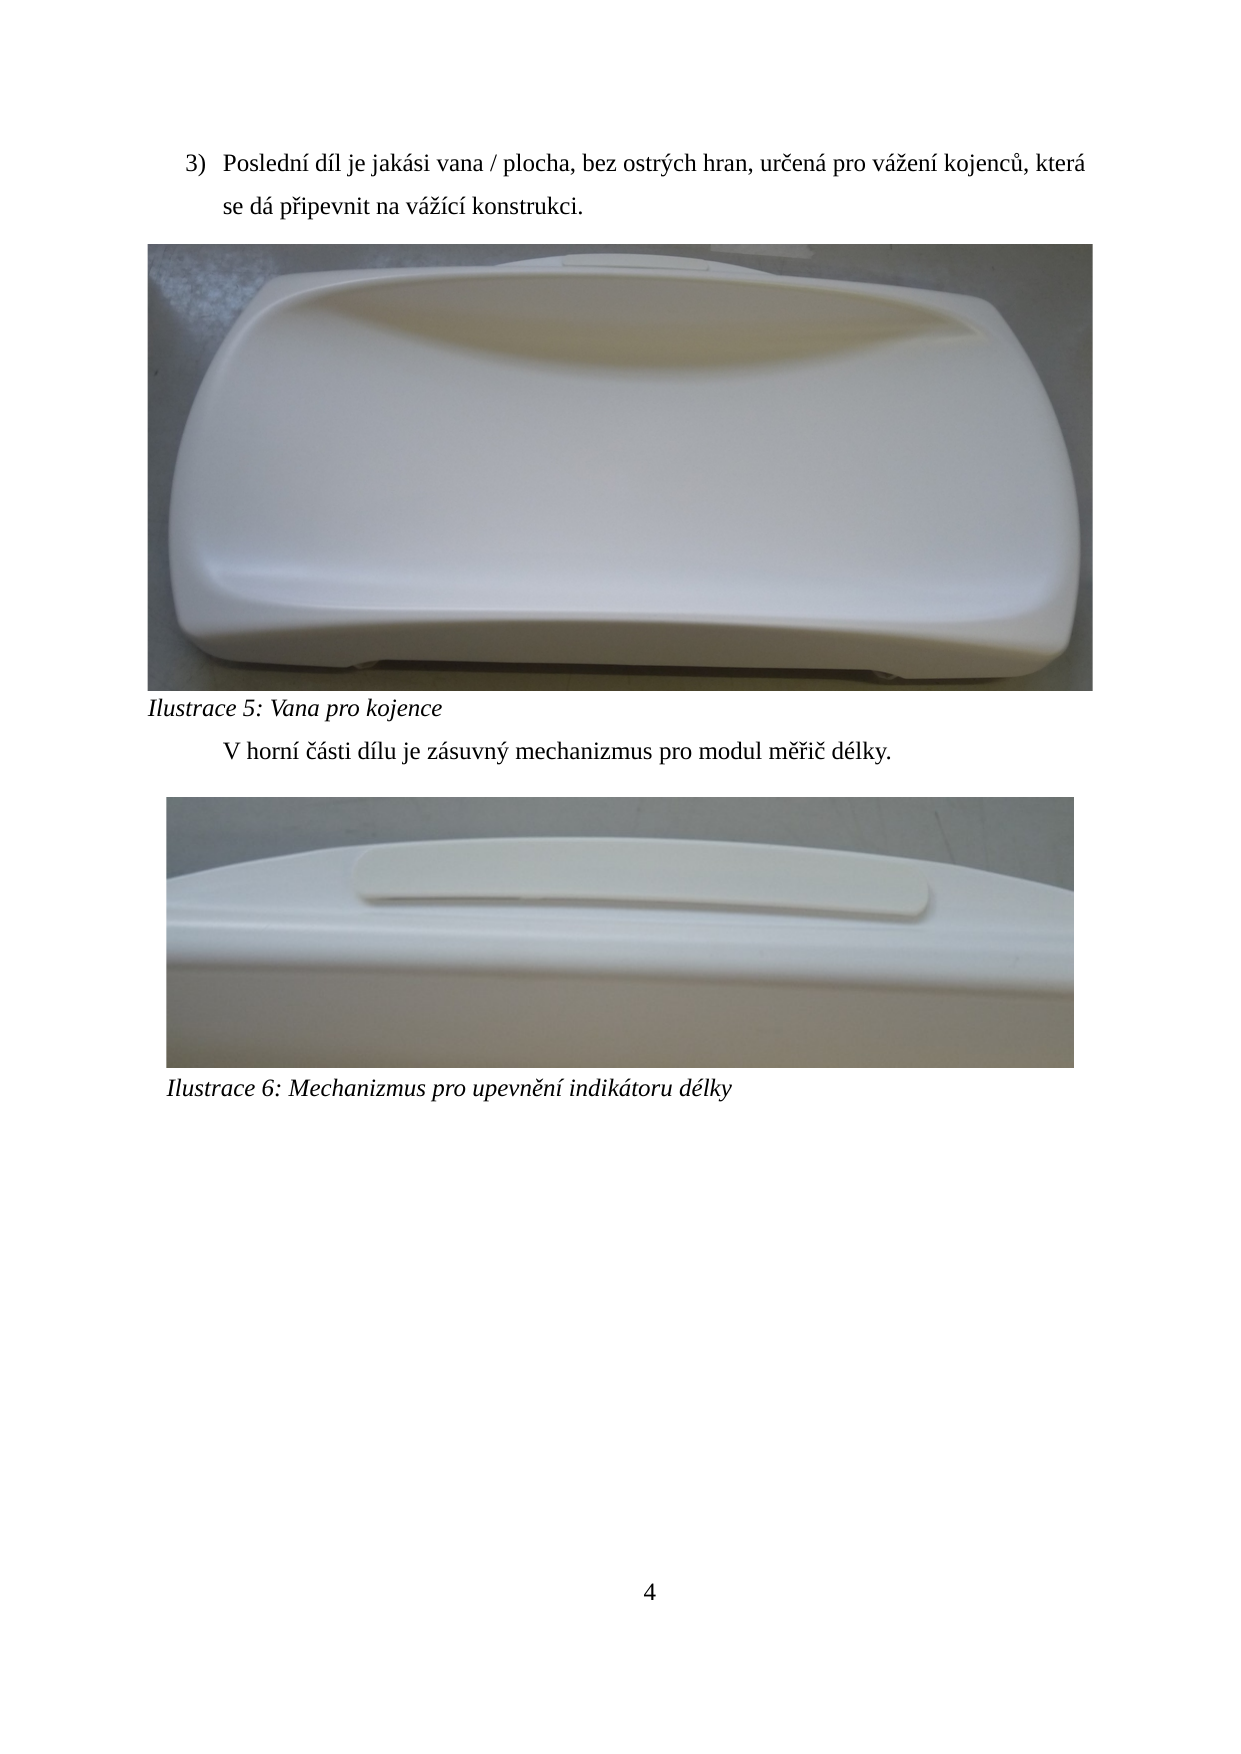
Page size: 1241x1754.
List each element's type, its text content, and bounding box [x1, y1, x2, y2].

list [148, 232, 1093, 244]
list V horní části dílu je zásuvný mechanizmus pro modul měřič délky. [185, 722, 1093, 765]
picture [147, 244, 1093, 691]
text Ilustrace 6: Mechanizmus pro upevnění indikátoru délky [166, 1068, 1074, 1102]
list Poslední díl je jakási vana / plocha, bez ostrých hran, určená pro vážení kojenců, která se dá připevnit na vážící konstrukci. [185, 148, 1093, 219]
list Ilustrace 5: Vana pro kojence [148, 691, 1093, 722]
picture [166, 797, 1074, 1068]
